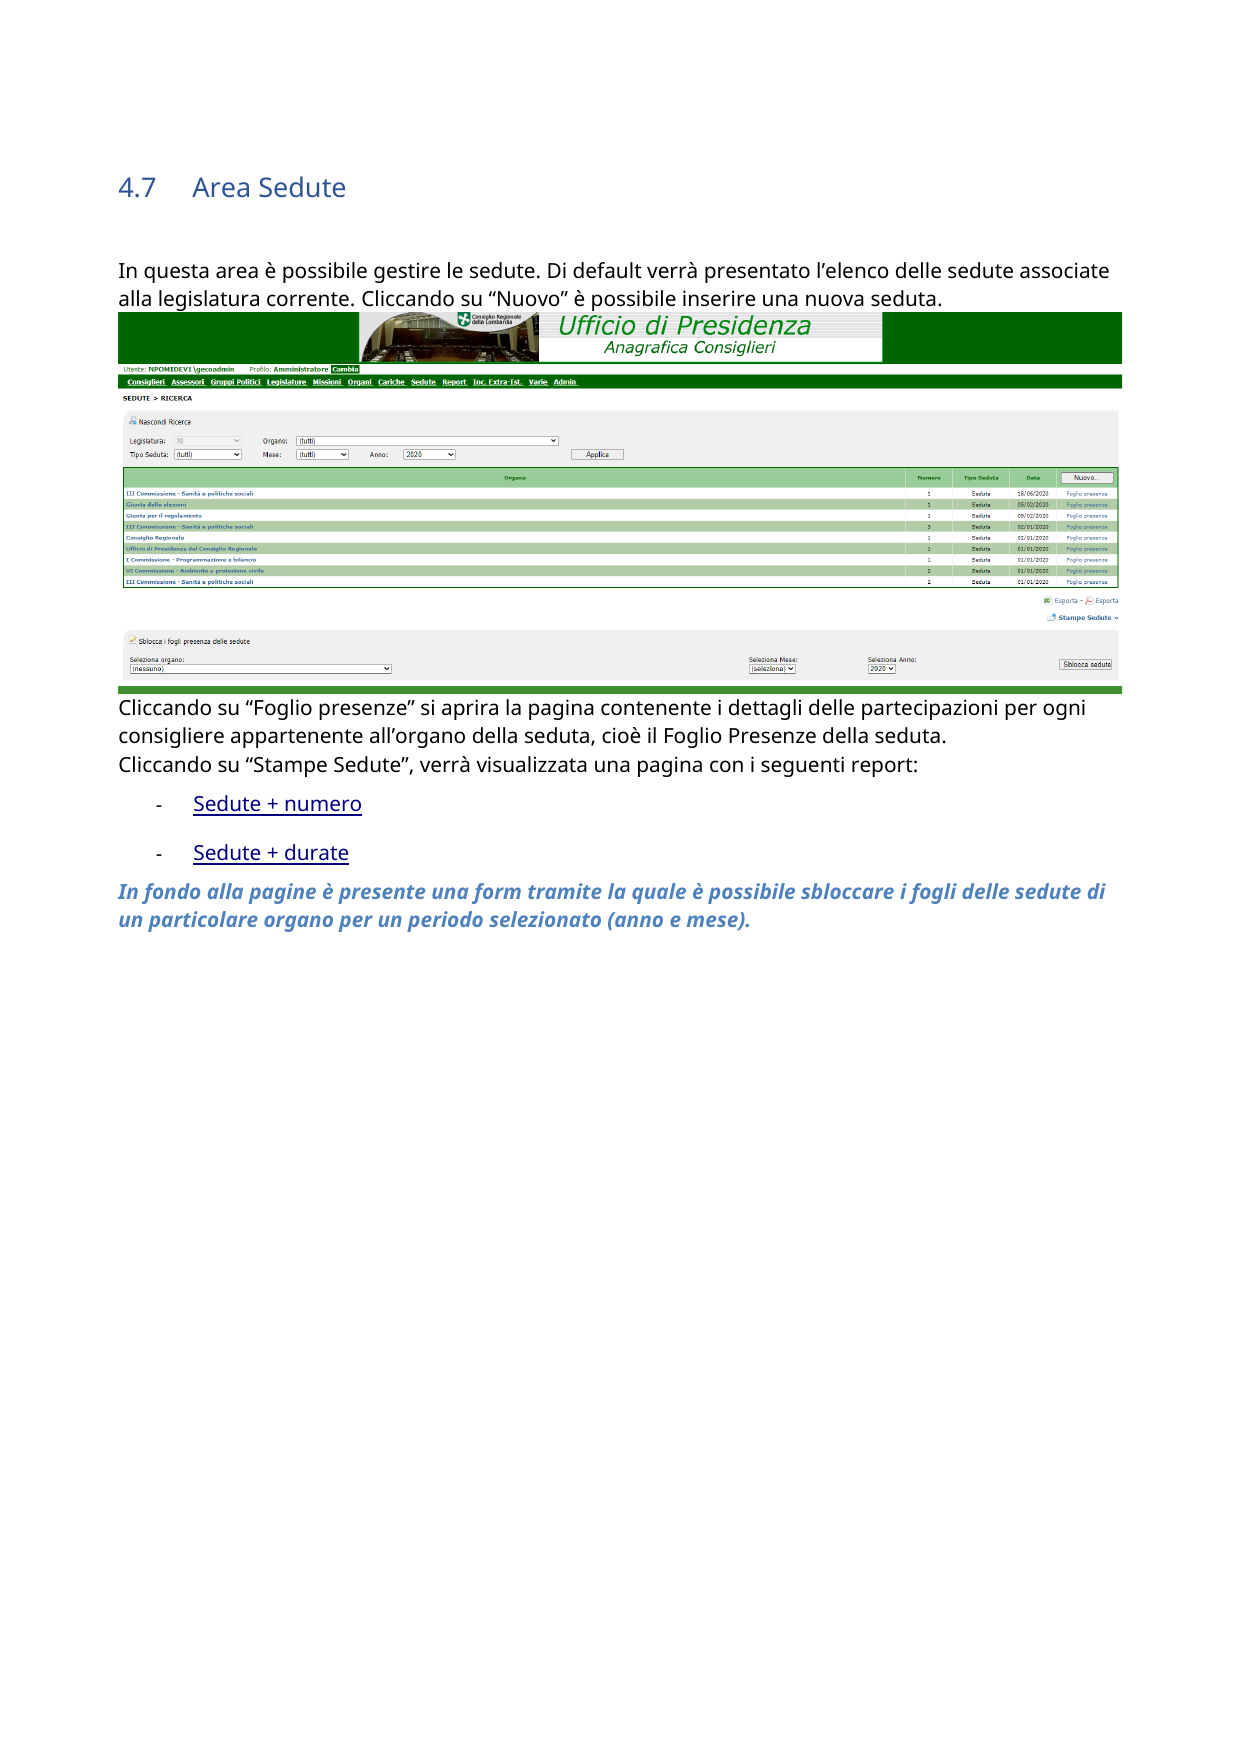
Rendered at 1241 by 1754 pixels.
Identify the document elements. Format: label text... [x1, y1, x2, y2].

text Cliccando su “Stampe Sedute”, verrà visualizzata una pagina con i seguenti report: [118, 750, 1122, 778]
list Sedute + durate [156, 838, 1122, 867]
text Cliccando su “Foglio presenze” si aprira la pagina contenente i dettagli delle partecipazioni per ogni consigliere appartenente all’organo della seduta, cioè il Foglio Presenze della seduta. [118, 694, 1122, 750]
text In fondo alla pagine è presente una form tramite la quale è possibile sbloccare i fogli delle sedute di un particolare organo per un periodo selezionato (anno e mese). [118, 877, 1122, 934]
list Area Sedute [118, 168, 1122, 205]
list Sedute + numero [156, 789, 1122, 817]
text In questa area è possibile gestire le sedute. Di default verrà presentato l’elenco delle sedute associate alla legislatura corrente. Cliccando su “Nuovo” è possibile inserire una nuova seduta. [118, 256, 1122, 312]
